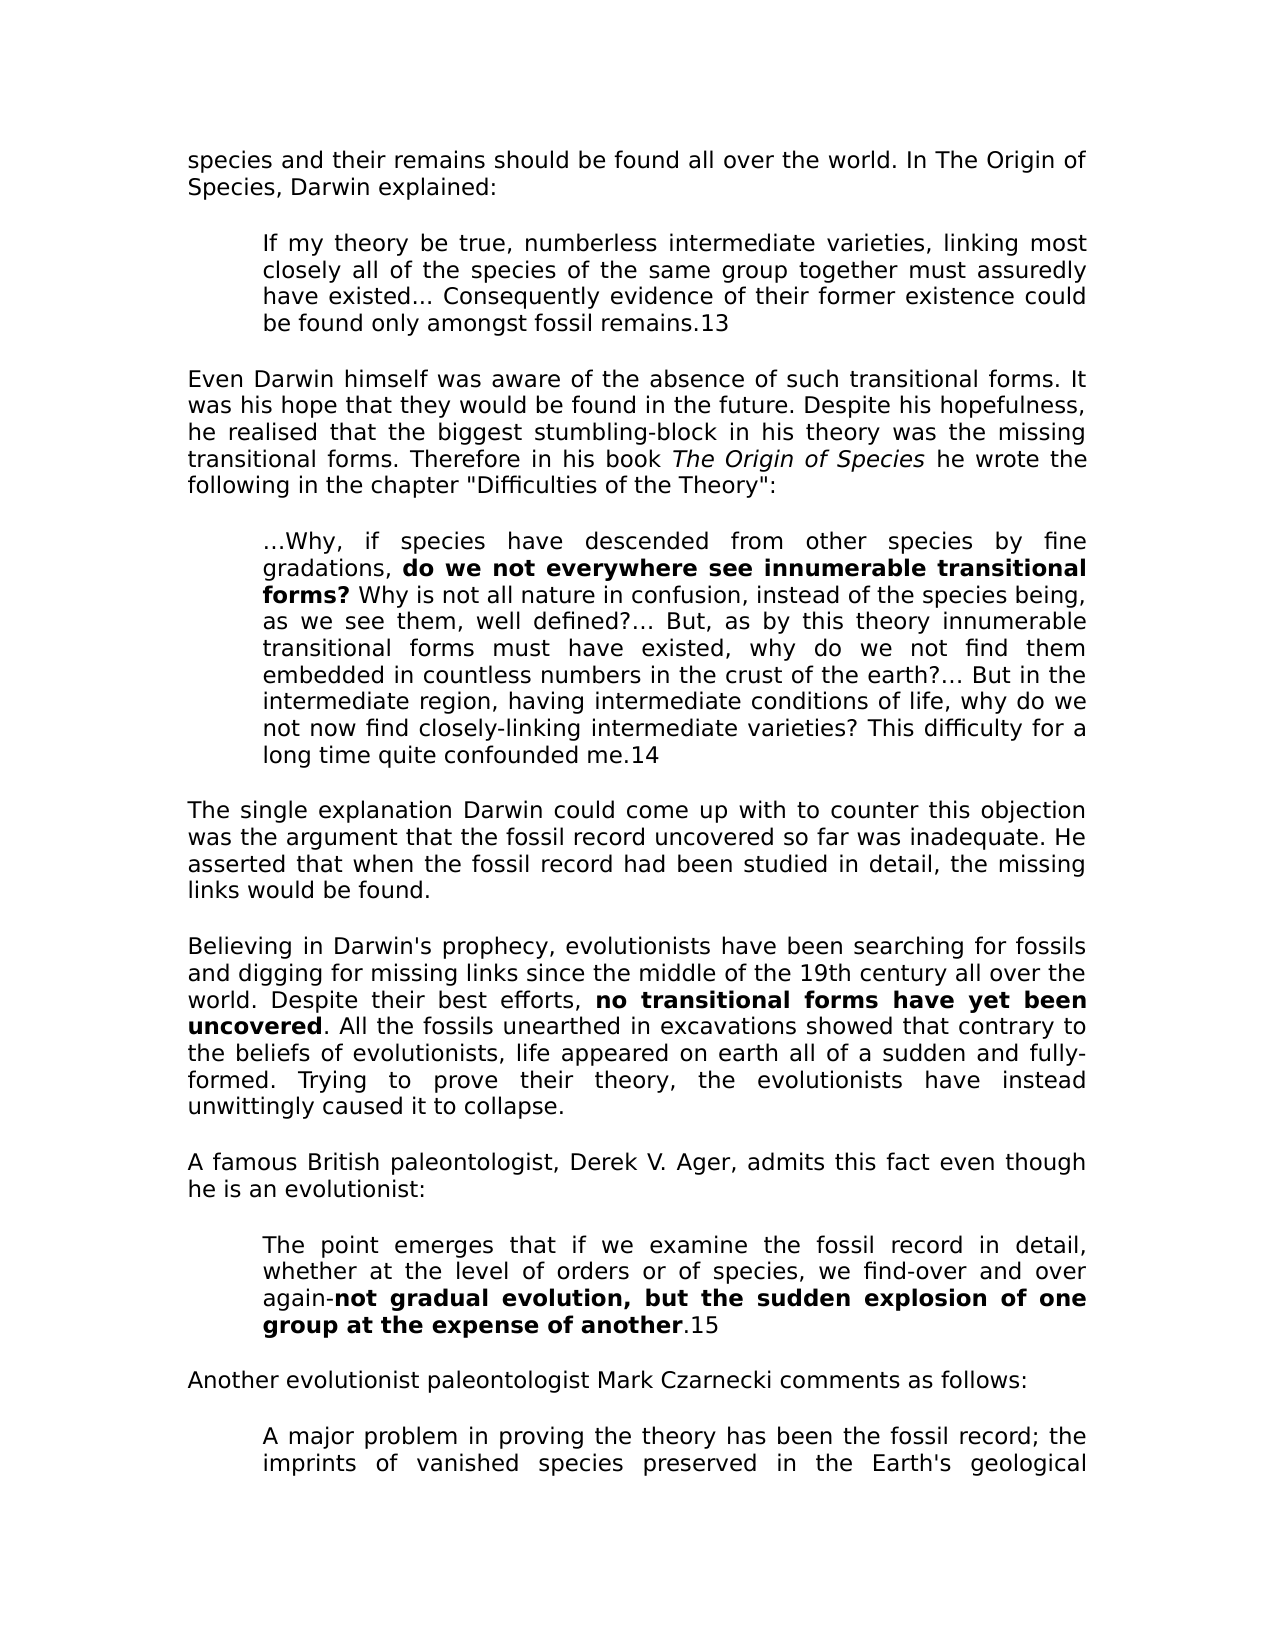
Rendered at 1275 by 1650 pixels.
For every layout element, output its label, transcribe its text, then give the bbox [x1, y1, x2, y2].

text Another evolutionist paleontologist Mark Czarnecki comments as follows: [187, 1368, 1088, 1394]
text Believing in Darwin's prophecy, evolutionists have been searching for fossils and digging for missing links since the middle of the 19th century all over the world. Despite their best efforts, no transitional forms have yet been uncovered. All the fossils unearthed in excavations showed that contrary to the beliefs of evolutionists, life appeared on earth all of a sudden and fully-formed. Trying to prove their theory, the evolutionists have instead unwittingly caused it to collapse. [187, 933, 1088, 1120]
text …Why, if species have descended from other species by fine gradations, do we not everywhere see innumerable transitional forms? Why is not all nature in confusion, instead of the species being, as we see them, well defined?… But, as by this theory innumerable transitional forms must have existed, why do we not find them embedded in countless numbers in the crust of the earth?… But in the intermediate region, having intermediate conditions of life, why do we not now find closely-linking intermediate varieties? This difficulty for a long time quite confounded me.14 [262, 528, 1088, 768]
text Even Darwin himself was aware of the absence of such transitional forms. It was his hope that they would be found in the future. Despite his hopefulness, he realised that the biggest stumbling-block in his theory was the missing transitional forms. Therefore in his book The Origin of Species he wrote the following in the chapter "Difficulties of the Theory": [187, 366, 1088, 499]
text If my theory be true, numberless intermediate varieties, linking most closely all of the species of the same group together must assuredly have existed... Consequently evidence of their former existence could be found only amongst fossil remains.13 [262, 230, 1088, 337]
text species and their remains should be found all over the world. In The Origin of Species, Darwin explained: [187, 148, 1088, 201]
text A major problem in proving the theory has been the fossil record; the imprints of vanished species preserved in the Earth's geological [262, 1423, 1088, 1477]
text The single explanation Darwin could come up with to counter this objection was the argument that the fossil record uncovered so far was inadequate. He asserted that when the fossil record had been studied in detail, the missing links would be found. [187, 798, 1088, 904]
text A famous British paleontologist, Derek V. Ager, admits this fact even though he is an evolutionist: [187, 1149, 1088, 1203]
text The point emerges that if we examine the fossil record in detail, whether at the level of orders or of species, we find-over and over again-not gradual evolution, but the sudden explosion of one group at the expense of another.15 [262, 1232, 1088, 1338]
